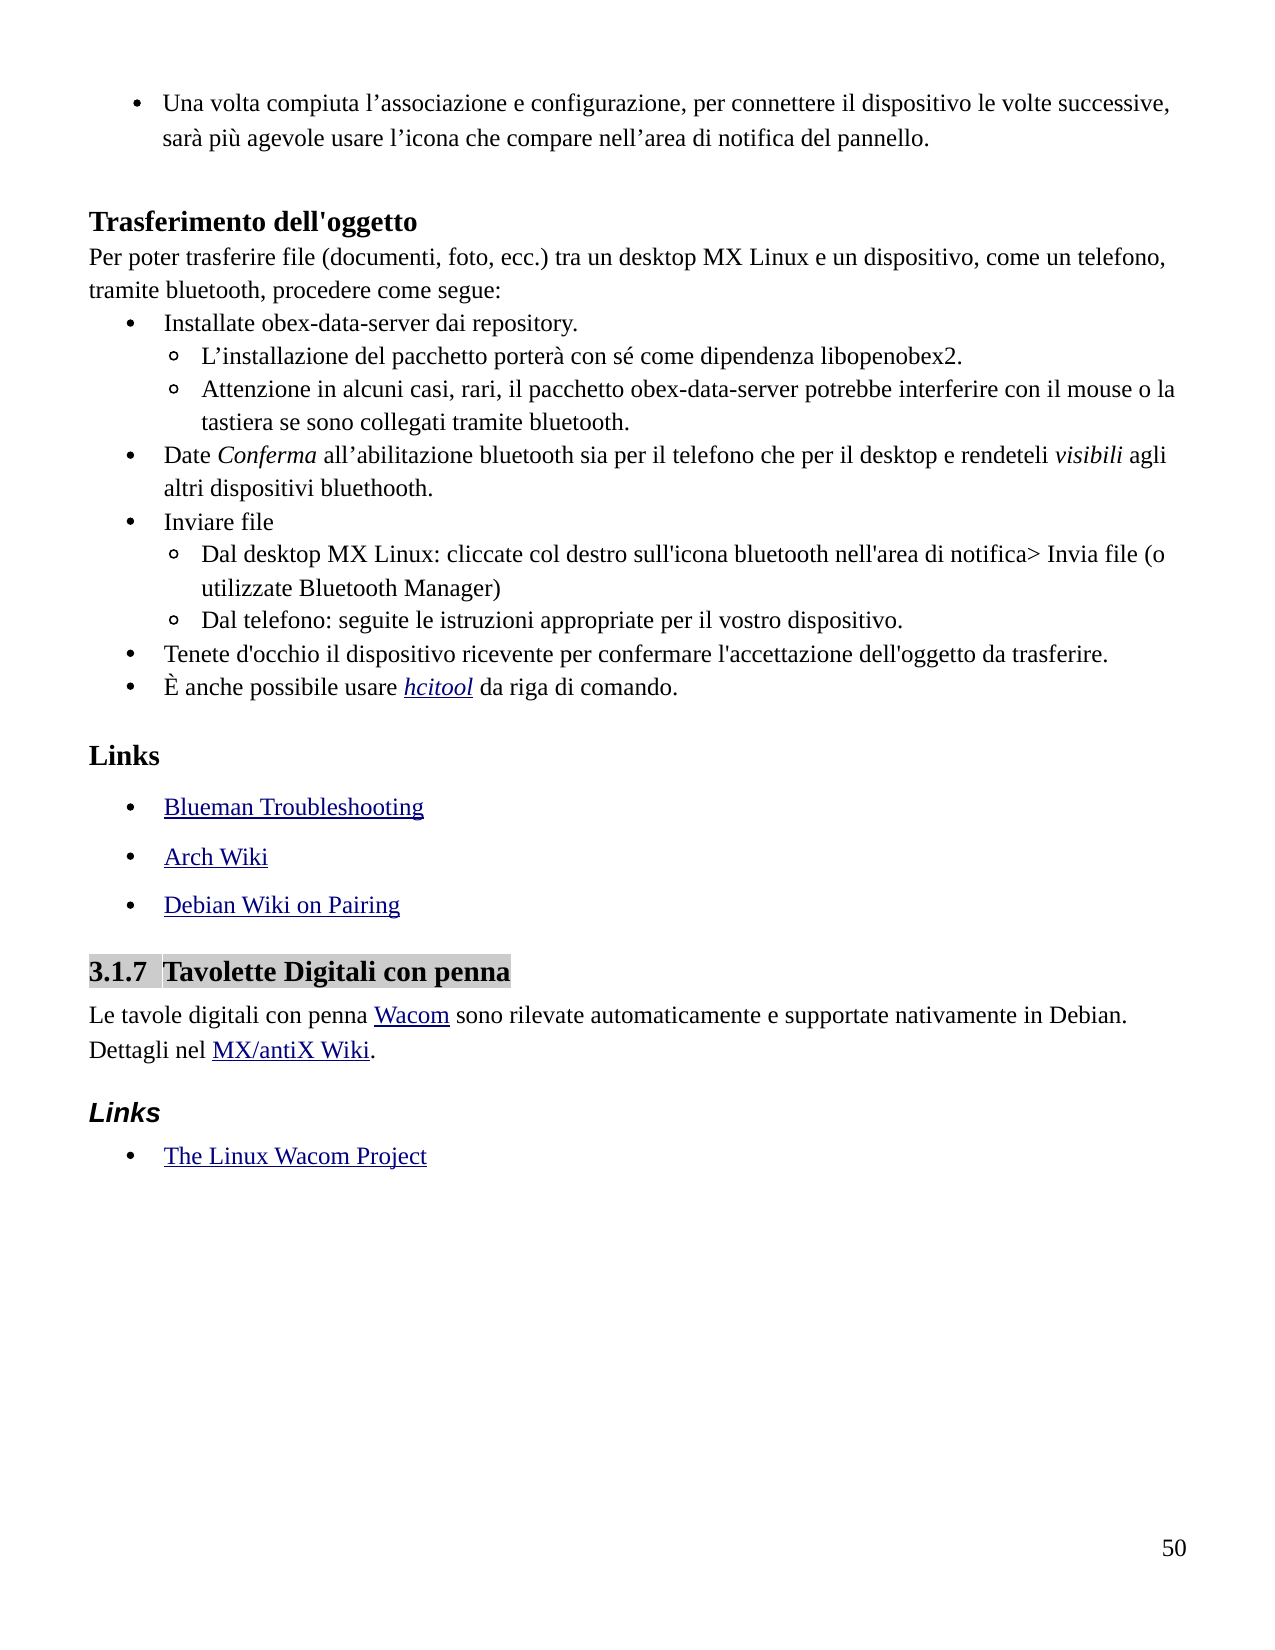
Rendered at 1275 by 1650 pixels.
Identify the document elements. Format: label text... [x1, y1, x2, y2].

text Per poter trasferire file (documenti, foto, ecc.) tra un desktop MX Linux e un dispositivo, come un telefono, tramite bluetooth, procedere come segue: [88, 242, 1186, 304]
list Date Conferma all’abilitazione bluetooth sia per il telefono che per il desktop e rendeteli visibili agli altri dispositivi bluethooth. [126, 441, 1186, 502]
subtitle Links [88, 1096, 1186, 1128]
list Una volta compiuta l’associazione e configurazione, per connettere il dispositivo le volte successive, sarà più agevole usare l’icona che compare nell’area di notifica del pannello. [133, 88, 1186, 152]
text Links [88, 738, 1186, 771]
list Blueman Troubleshooting [126, 792, 1186, 821]
subtitle 3.1.7 Tavolette Digitali con penna [511, 954, 1186, 988]
list L’installazione del pacchetto porterà con sé come dipendenza libopenobex2. [163, 341, 1186, 370]
text Le tavole digitali con penna Wacom sono rilevate automaticamente e supportate nativamente in Debian. Dettagli nel MX/antiX Wiki. [88, 1000, 1186, 1063]
list Arch Wiki [126, 842, 1186, 870]
text Trasferimento dell'oggetto [88, 204, 1186, 237]
list Dal desktop MX Linux: cliccate col destro sull'icona bluetooth nell'area di notifica> Invia file (o utilizzate Bluetooth Manager) [163, 539, 1186, 601]
list Attenzione in alcuni casi, rari, il pacchetto obex-data-server potrebbe interferire con il mouse o la tastiera se sono collegati tramite bluetooth. [163, 374, 1186, 436]
list È anche possibile usare hcitool da riga di comando. [126, 672, 1186, 700]
list Inviare file [126, 507, 1186, 535]
list Debian Wiki on Pairing [126, 891, 1186, 919]
list Dal telefono: seguite le istruzioni appropriate per il vostro dispositivo. [163, 606, 1186, 634]
list Installate obex-data-server dai repository. [126, 308, 1186, 337]
list Tenete d'occhio il dispositivo ricevente per confermare l'accettazione dell'oggetto da trasferire. [126, 639, 1186, 667]
list The Linux Wacom Project [126, 1141, 1186, 1169]
